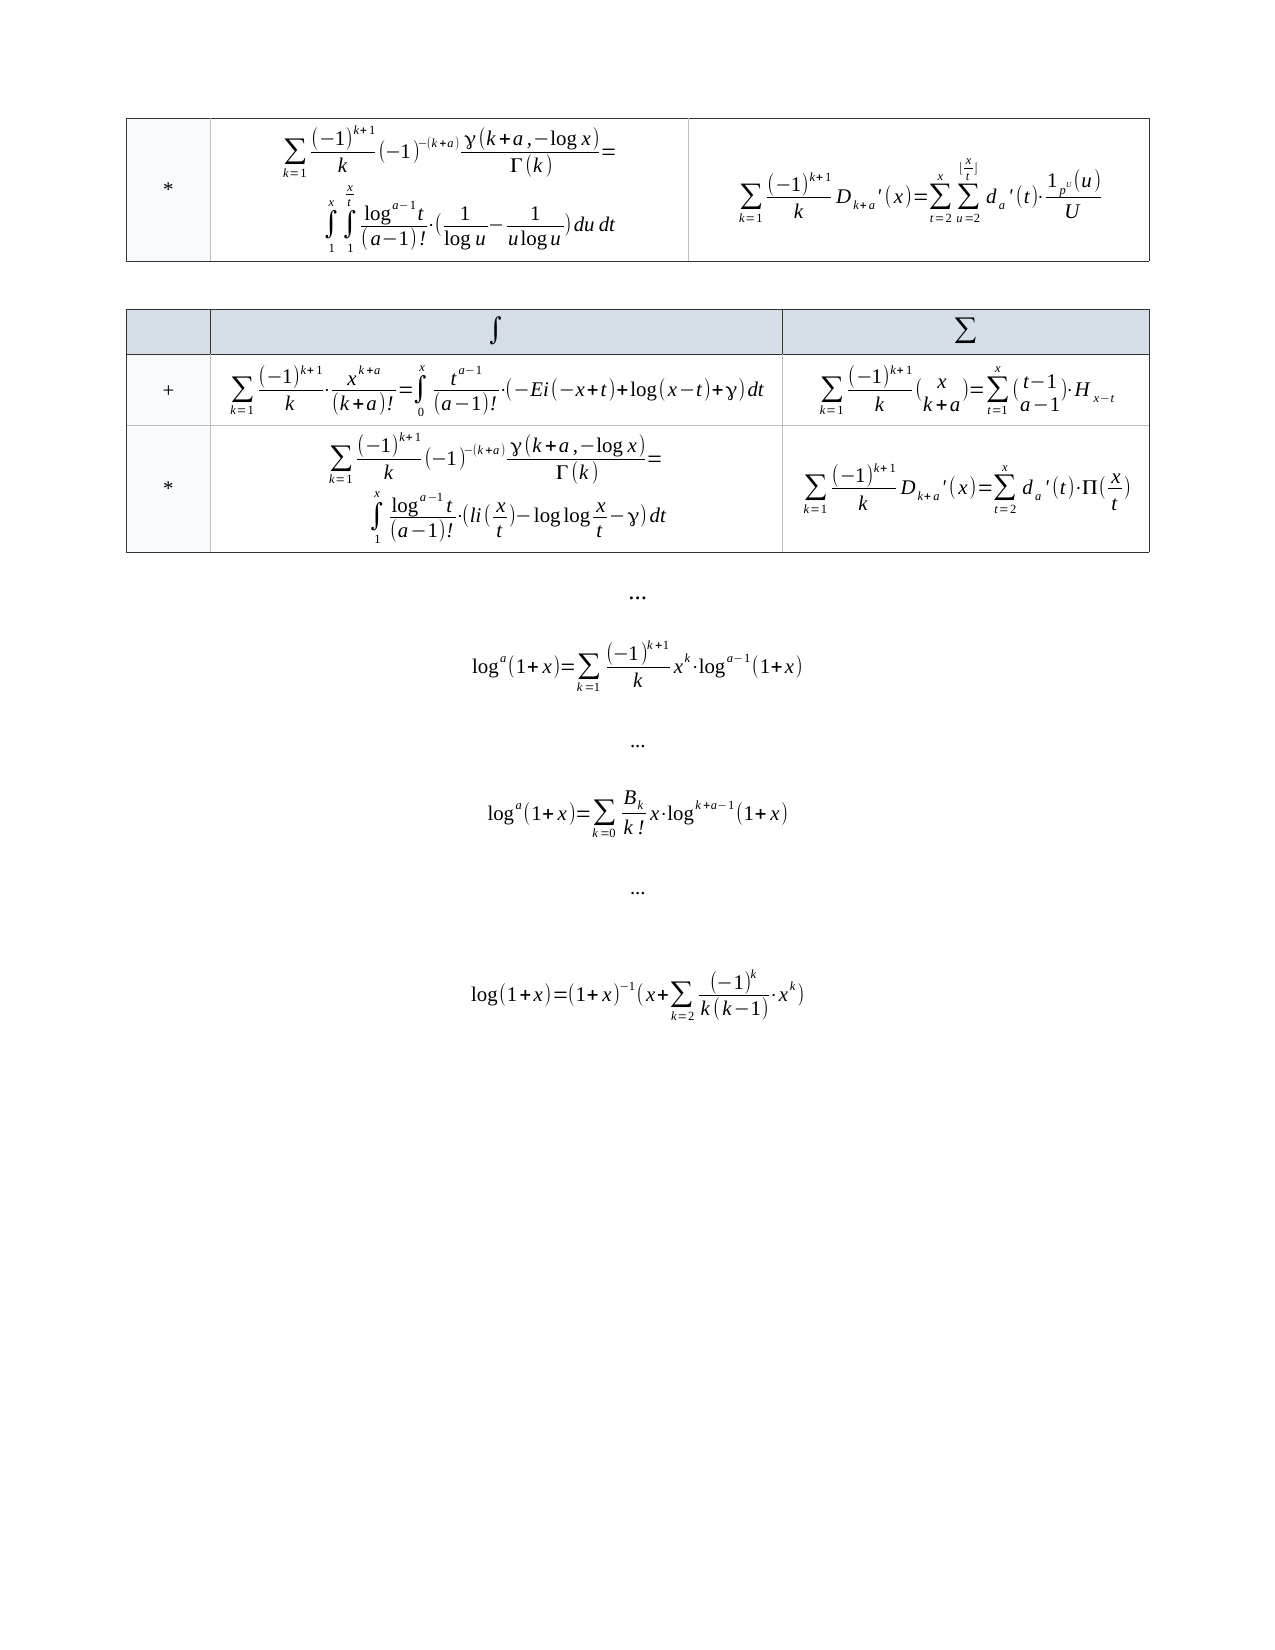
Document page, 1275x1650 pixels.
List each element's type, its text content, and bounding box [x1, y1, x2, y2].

table_cell * [127, 119, 210, 261]
text ... [118, 576, 1157, 604]
table_cell + [127, 355, 210, 425]
table_cell [211, 355, 782, 425]
table_cell [783, 426, 1149, 552]
table_cell [211, 119, 688, 261]
table_cell [689, 119, 1149, 261]
text ... [118, 875, 1157, 899]
table_header [211, 310, 782, 354]
table_cell [783, 355, 1149, 425]
table_cell [211, 426, 782, 552]
text ... [118, 728, 1157, 752]
table_header [783, 310, 1149, 354]
table_cell * [127, 426, 210, 552]
table_header [127, 310, 210, 354]
